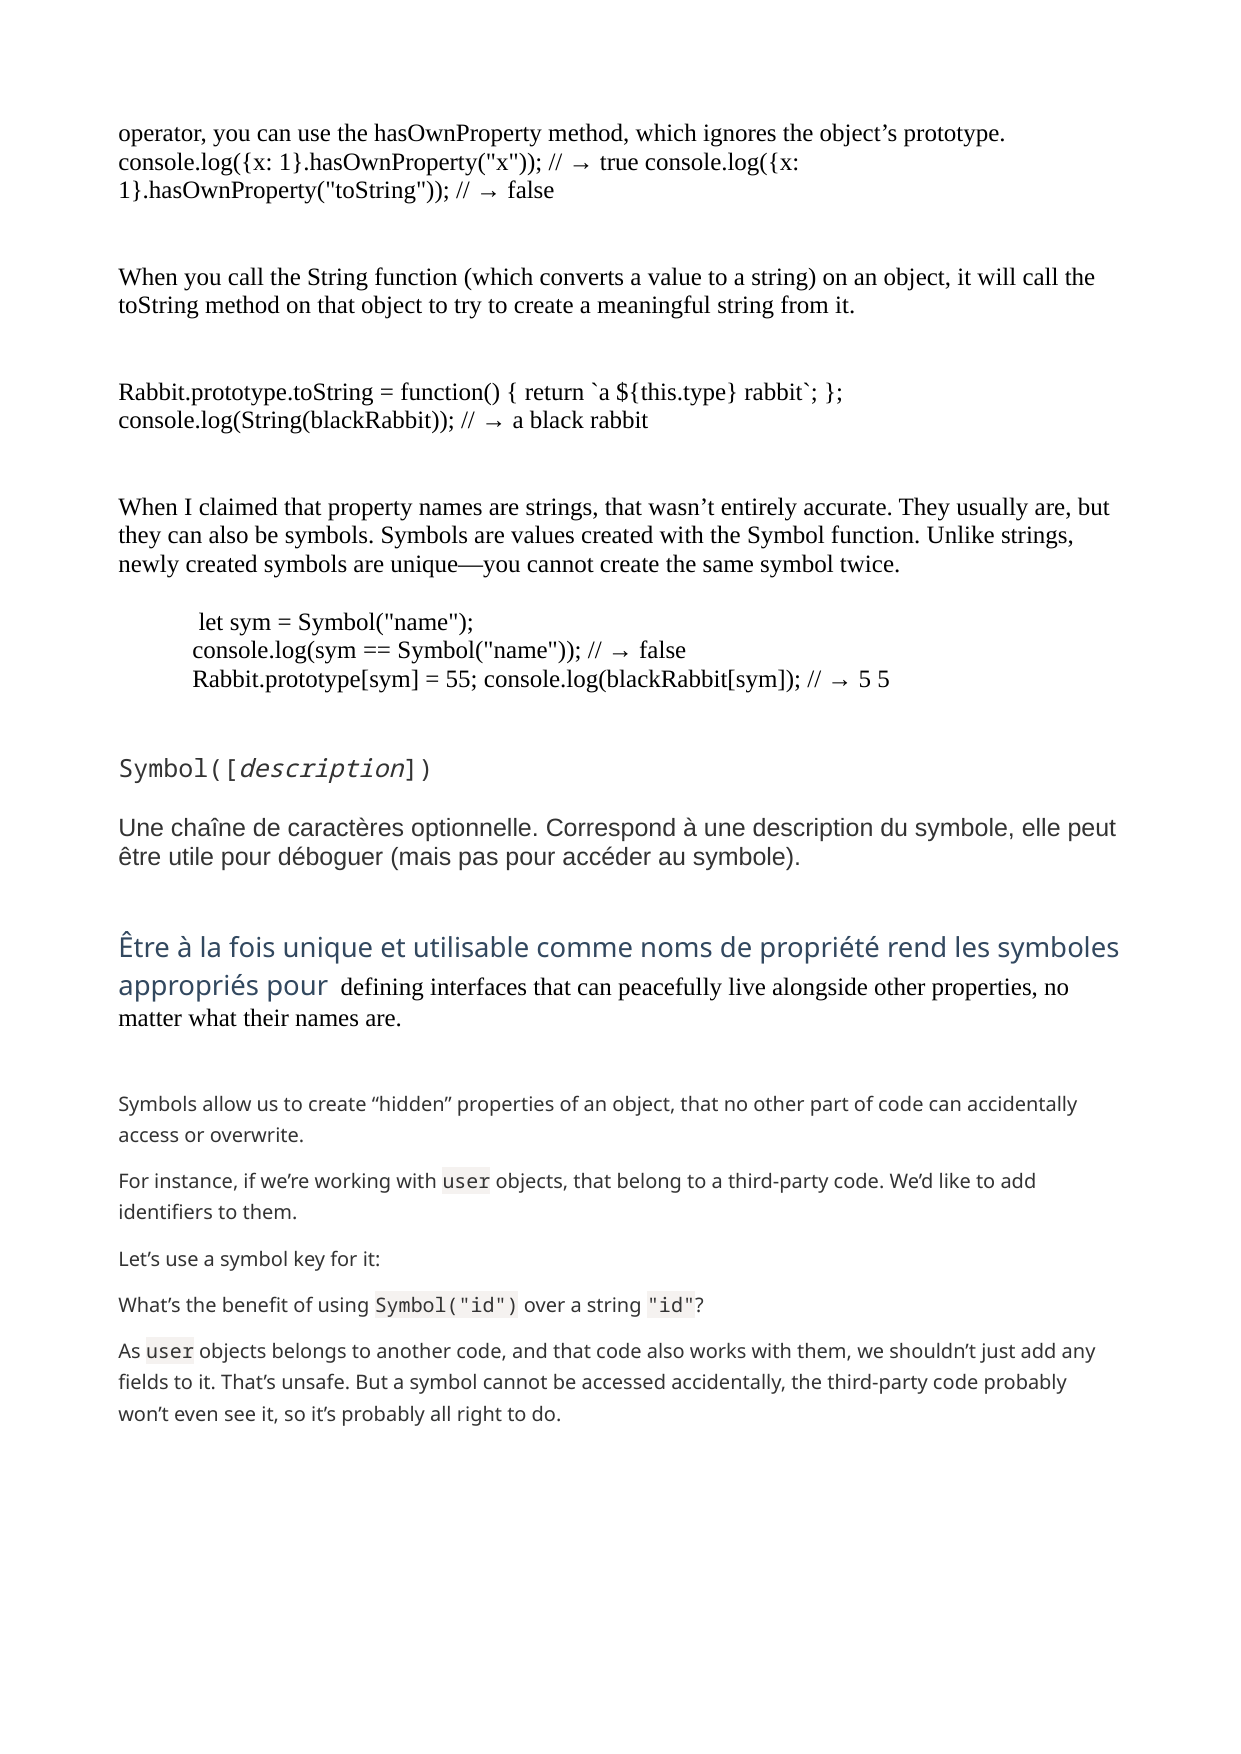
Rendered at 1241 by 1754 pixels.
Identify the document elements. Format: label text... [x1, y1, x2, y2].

text operator, you can use the hasOwnProperty method, which ignores the object’s prototype. console.log({x: 1}.hasOwnProperty("x")); // → true console.log({x: 1}.hasOwnProperty("toString")); // → false [118, 118, 1122, 204]
text Let’s use a symbol key for it: [118, 1245, 1122, 1272]
text Rabbit.prototype.toString = function() { return `a ${this.type} rabbit`; }; console.log(String(blackRabbit)); // → a black rabbit [118, 377, 1122, 434]
text let sym = Symbol("name"); [118, 607, 1122, 636]
text For instance, if we’re working with user objects, that belong to a third-party code. We’d like to add identifiers to them. [118, 1167, 1122, 1226]
text When you call the String function (which converts a value to a string) on an object, it will call the toString method on that object to try to create a meaningful string from it. [118, 262, 1122, 319]
text console.log(sym == Symbol("name")); // → false [118, 636, 1122, 664]
text When I claimed that property names are strings, that wasn’t entirely accurate. They usually are, but they can also be symbols. Symbols are values created with the Symbol function. Unlike strings, newly created symbols are unique—you cannot create the same symbol twice. [118, 492, 1122, 578]
text Une chaîne de caractères optionnelle. Correspond à une description du symbole, elle peut être utile pour déboguer (mais pas pour accéder au symbole). [118, 813, 1122, 871]
text As user objects belongs to another code, and that code also works with them, we shouldn’t just add any fields to it. That’s unsafe. But a symbol cannot be accessed accidentally, the third-party code probably won’t even see it, so it’s probably all right to do. [118, 1337, 1122, 1427]
text Symbol([description]) [118, 751, 1122, 785]
text Rabbit.prototype[sym] = 55; console.log(blackRabbit[sym]); // → 5 5 [118, 664, 1122, 693]
text Être à la fois unique et utilisable comme noms de propriété rend les symboles appropriés pour defining interfaces that can peacefully live alongside other properties, no matter what their names are. [118, 928, 1122, 1032]
text What’s the benefit of using Symbol("id") over a string "id"? [118, 1291, 1122, 1318]
text Symbols allow us to create “hidden” properties of an object, that no other part of code can accidentally access or overwrite. [118, 1090, 1122, 1148]
